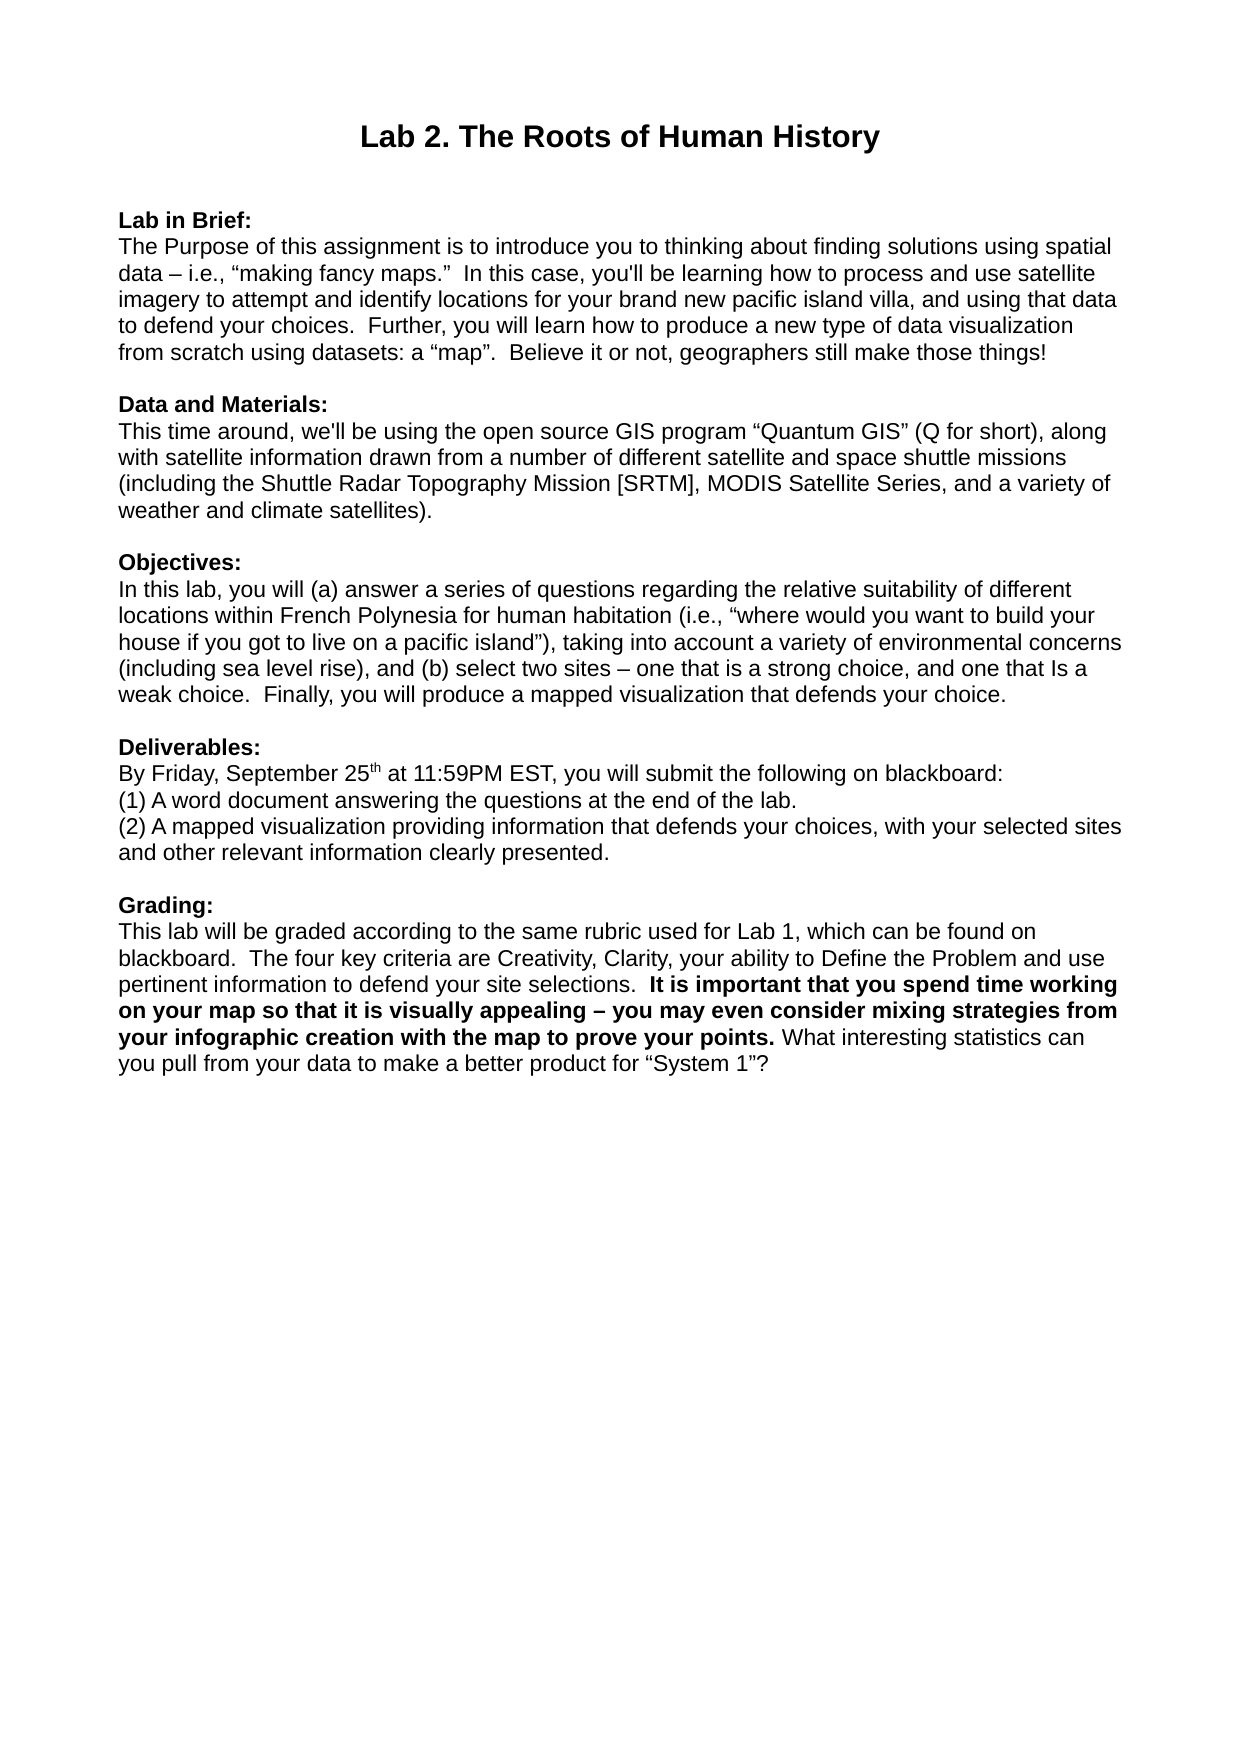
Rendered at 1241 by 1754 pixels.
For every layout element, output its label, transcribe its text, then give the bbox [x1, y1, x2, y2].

text Grading: [118, 892, 1122, 918]
text Lab in Brief: [118, 207, 1122, 233]
text Objectives: [118, 549, 1122, 576]
text In this lab, you will (a) answer a series of questions regarding the relative suitability of different locations within French Polynesia for human habitation (i.e., “where would you want to build your house if you got to live on a pacific island”), taking into account a variety of environmental concerns (including sea level rise), and (b) select two sites – one that is a strong choice, and one that Is a weak choice. Finally, you will produce a mapped visualization that defends your choice. [118, 576, 1122, 707]
text Data and Materials: [118, 391, 1122, 418]
text This time around, we'll be using the open source GIS program “Quantum GIS” (Q for short), along with satellite information drawn from a number of different satellite and space shuttle missions (including the Shuttle Radar Topography Mission [SRTM], MODIS Satellite Series, and a variety of weather and climate satellites). [118, 418, 1122, 523]
text This lab will be graded according to the same rubric used for Lab 1, which can be found on blackboard. The four key criteria are Creativity, Clarity, your ability to Define the Problem and use pertinent information to defend your site selections. It is important that you spend time working on your map so that it is visually appealing – you may even consider mixing strategies from your infographic creation with the map to prove your points. What interesting statistics can you pull from your data to make a better product for “System 1”? [118, 918, 1122, 1076]
text (1) A word document answering the questions at the end of the lab. [118, 787, 1122, 813]
text The Purpose of this assignment is to introduce you to thinking about finding solutions using spatial data – i.e., “making fancy maps.” In this case, you'll be learning how to process and use satellite imagery to attempt and identify locations for your brand new pacific island villa, and using that data to defend your choices. Further, you will learn how to produce a new type of data visualization from scratch using datasets: a “map”. Believe it or not, geographers still make those things! [118, 233, 1122, 365]
text Lab 2. The Roots of Human History [118, 118, 1122, 154]
text Deliverables: [118, 734, 1122, 760]
text By Friday, September 25th at 11:59PM EST, you will submit the following on blackboard: [118, 760, 1122, 787]
text (2) A mapped visualization providing information that defends your choices, with your selected sites and other relevant information clearly presented. [118, 813, 1122, 866]
